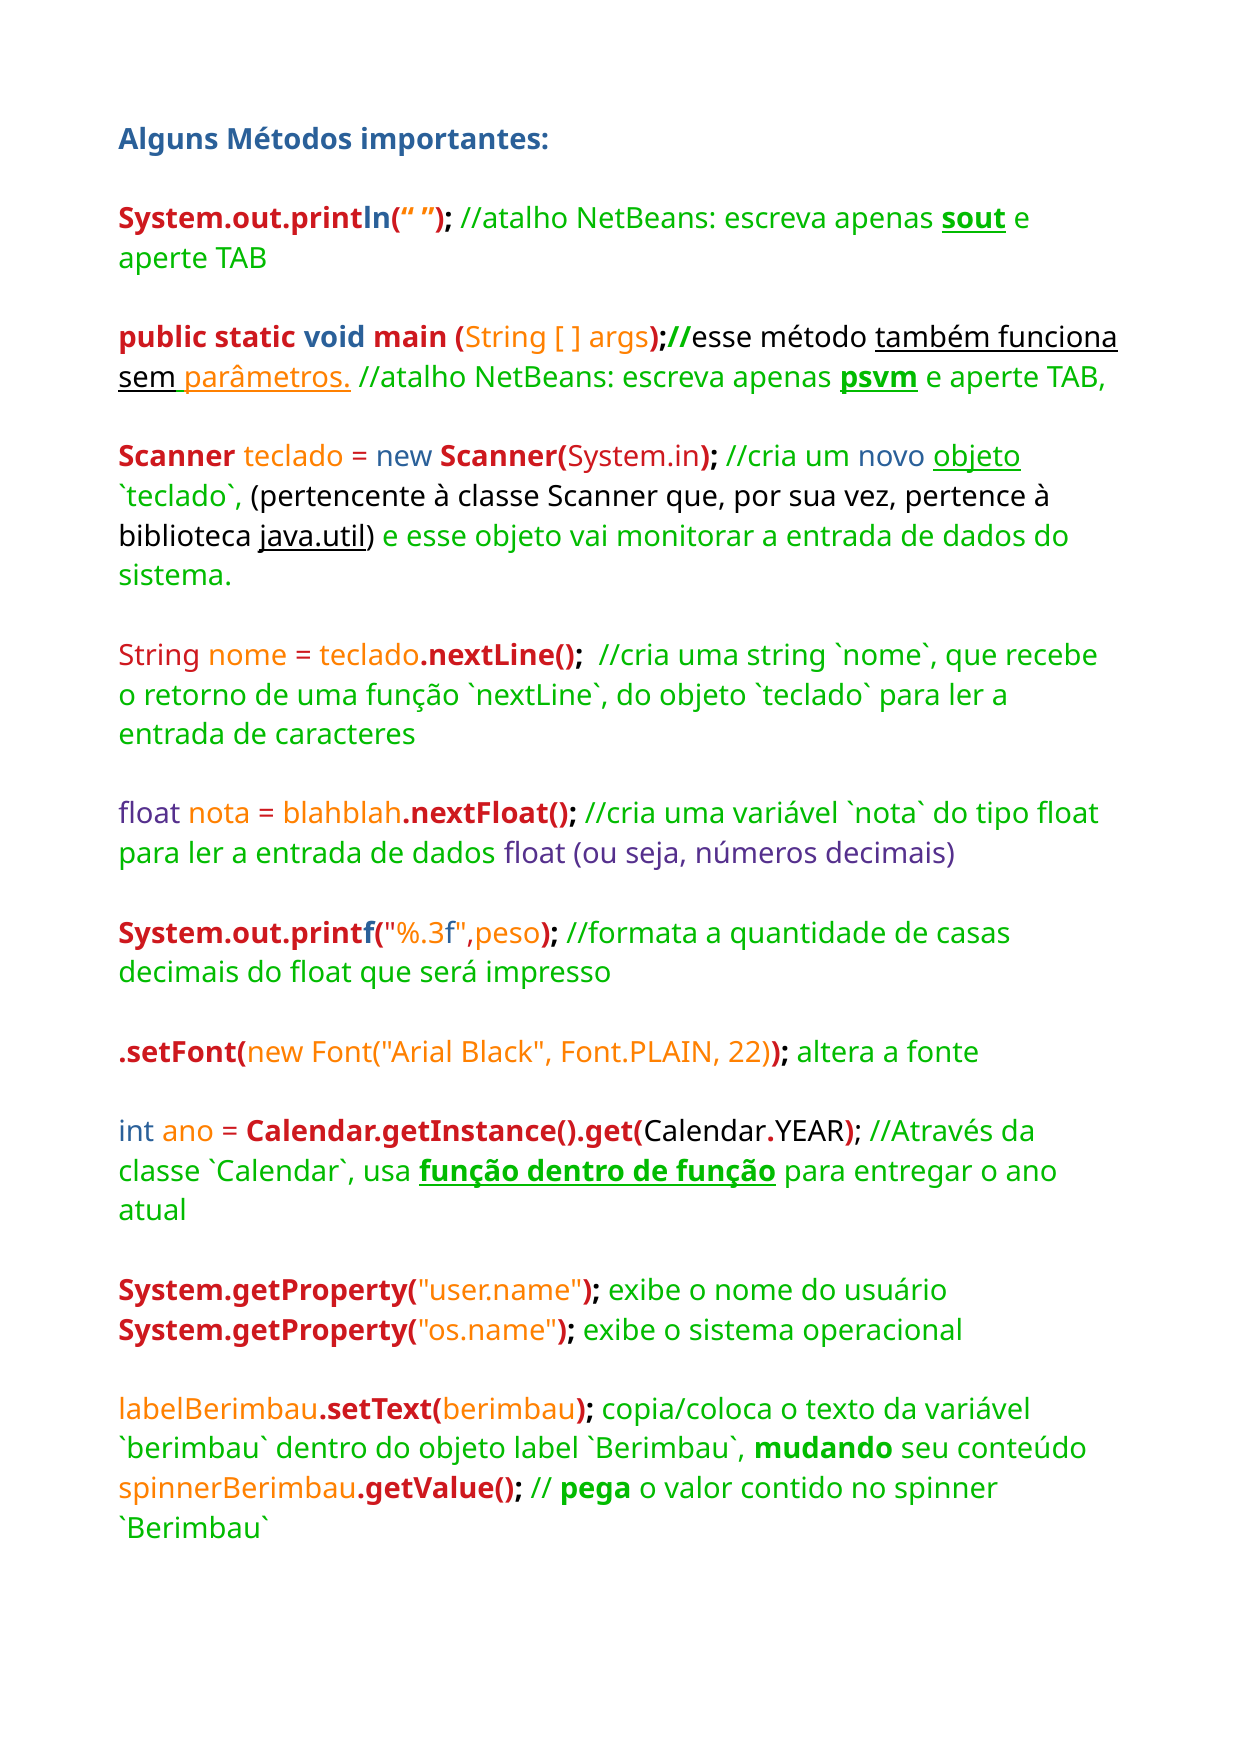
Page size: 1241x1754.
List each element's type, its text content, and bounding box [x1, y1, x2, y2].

text System.getProperty("os.name"); exibe o sistema operacional [118, 1309, 1122, 1348]
text System.getProperty("user.name"); exibe o nome do usuário [118, 1269, 1122, 1309]
text Scanner teclado = new Scanner(System.in); //cria um novo objeto `teclado`, (pertencente à classe Scanner que, por sua vez, pertence à biblioteca java.util) e esse objeto vai monitorar a entrada de dados do sistema. [118, 436, 1122, 594]
text int ano = Calendar.getInstance().get(Calendar.YEAR); //Através da classe `Calendar`, usa função dentro de função para entregar o ano atual [118, 1110, 1122, 1229]
text public static void main (String [ ] args);//esse método também funciona sem parâmetros. //atalho NetBeans: escreva apenas psvm e aperte TAB, [118, 317, 1122, 396]
text System.out.println(“ ”); //atalho NetBeans: escreva apenas sout e aperte TAB [118, 197, 1122, 277]
text Alguns Métodos importantes: [118, 118, 1122, 158]
text float nota = blahblah.nextFloat(); //cria uma variável `nota` do tipo float para ler a entrada de dados float (ou seja, números decimais) [118, 793, 1122, 912]
text String nome = teclado.nextLine(); //cria uma string `nome`, que recebe o retorno de uma função `nextLine`, do objeto `teclado` para ler a entrada de caracteres [118, 634, 1122, 753]
text .setFont(new Font("Arial Black", Font.PLAIN, 22)); altera a fonte [118, 1031, 1122, 1071]
text System.out.printf("%.3f",peso); //formata a quantidade de casas decimais do float que será impresso [118, 912, 1122, 991]
text spinnerBerimbau.getValue(); // pega o valor contido no spinner `Berimbau` [118, 1467, 1122, 1547]
text labelBerimbau.setText(berimbau); copia/coloca o texto da variável `berimbau` dentro do objeto label `Berimbau`, mudando seu conteúdo [118, 1388, 1122, 1467]
